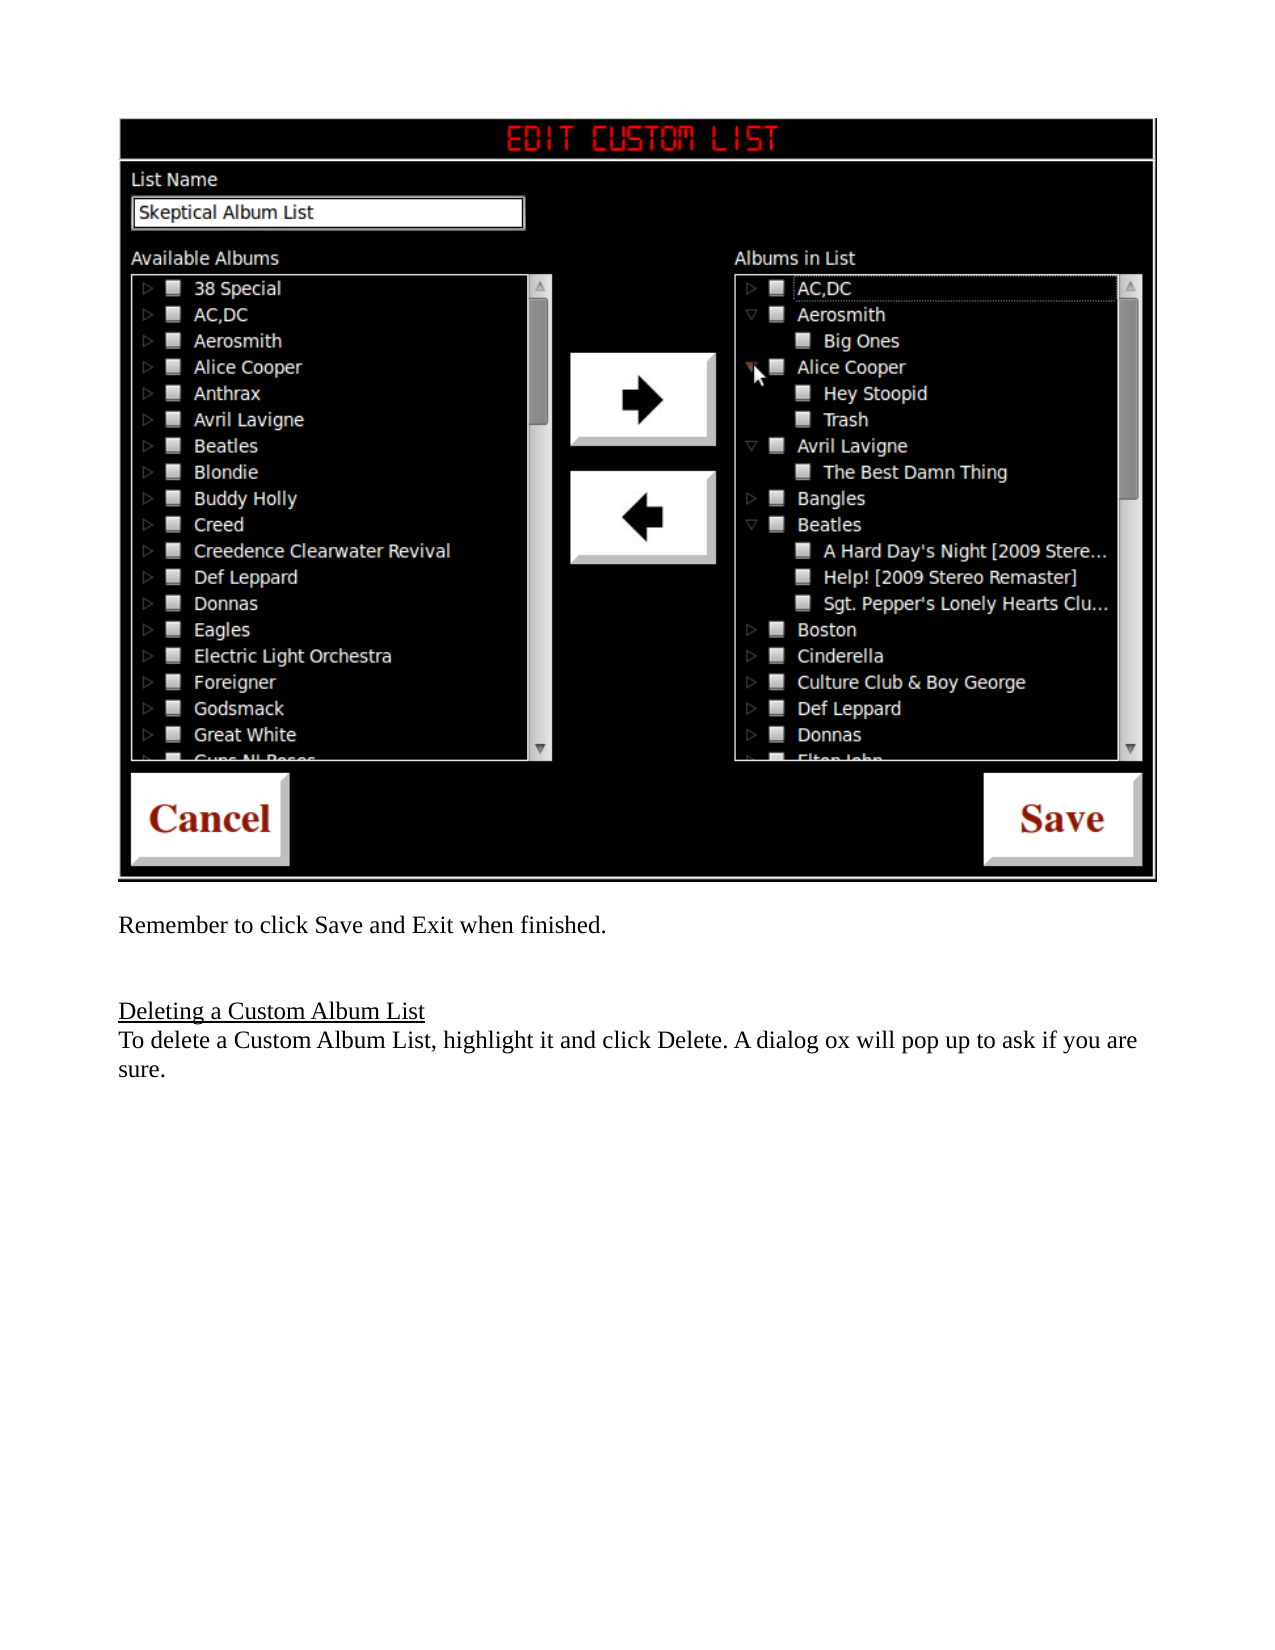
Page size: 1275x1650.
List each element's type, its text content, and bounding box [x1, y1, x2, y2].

text To delete a Custom Album List, highlight it and click Delete. A dialog ox will pop up to ask if you are sure. [118, 1025, 1157, 1083]
picture [118, 118, 1157, 882]
text Deleting a Custom Album List [118, 996, 1157, 1025]
text Remember to click Save and Exit when finished. [118, 910, 1157, 939]
